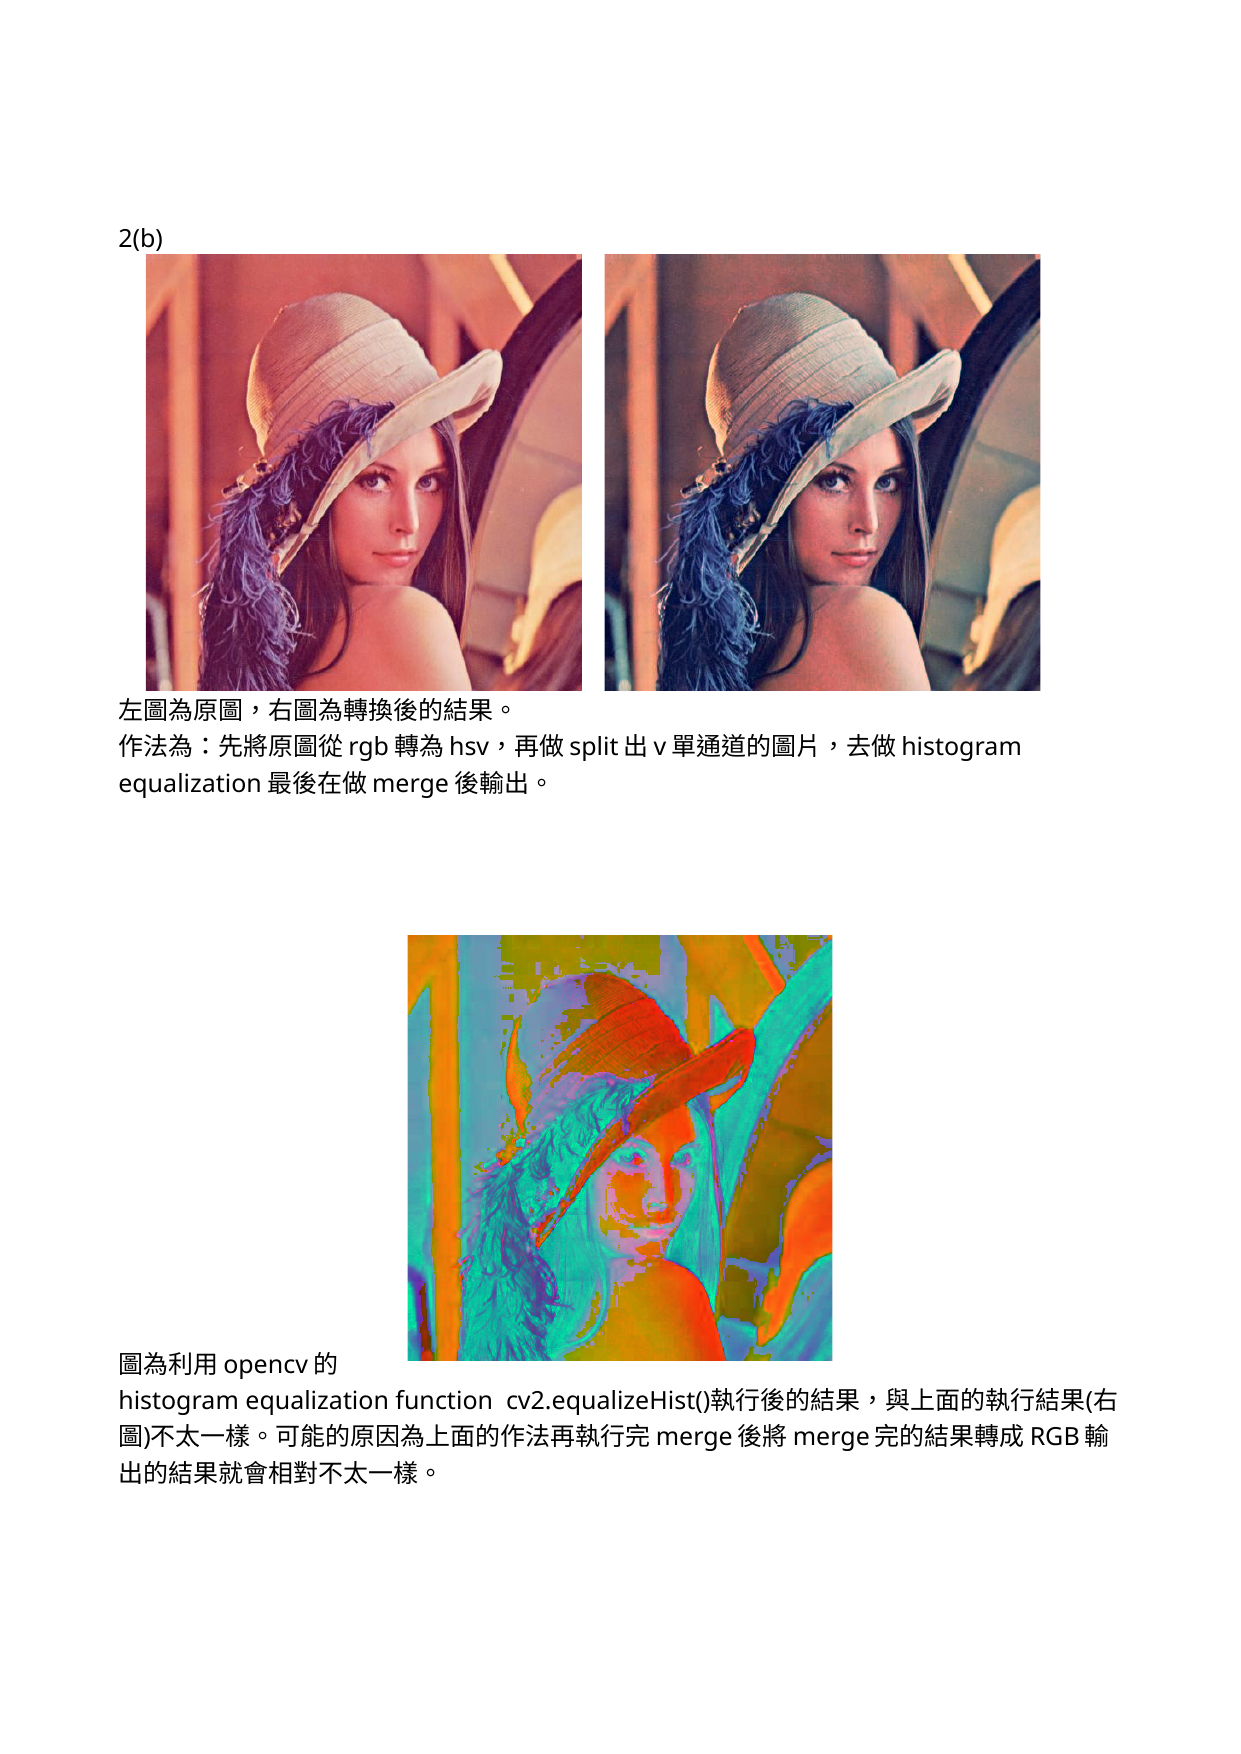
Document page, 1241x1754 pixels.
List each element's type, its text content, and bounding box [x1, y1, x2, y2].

picture [145, 254, 582, 691]
text 圖為利用opencv的histogram equalization function cv2.equalizeHist()執行後的結果，與上面的執行結果(右圖)不太一樣。可能的原因為上面的作法再執行完merge後將merge完的結果轉成RGB輸出的結果就會相對不太一樣。 [118, 1344, 1122, 1489]
picture [604, 254, 1041, 691]
text 作法為：先將原圖從rgb轉為hsv，再做split出v單通道的圖片，去做histogram equalization最後在做merge後輸出。 [118, 727, 1122, 799]
text 2(b) [118, 220, 1122, 254]
picture [407, 935, 833, 1361]
text 左圖為原圖，右圖為轉換後的結果。 [118, 663, 1122, 727]
